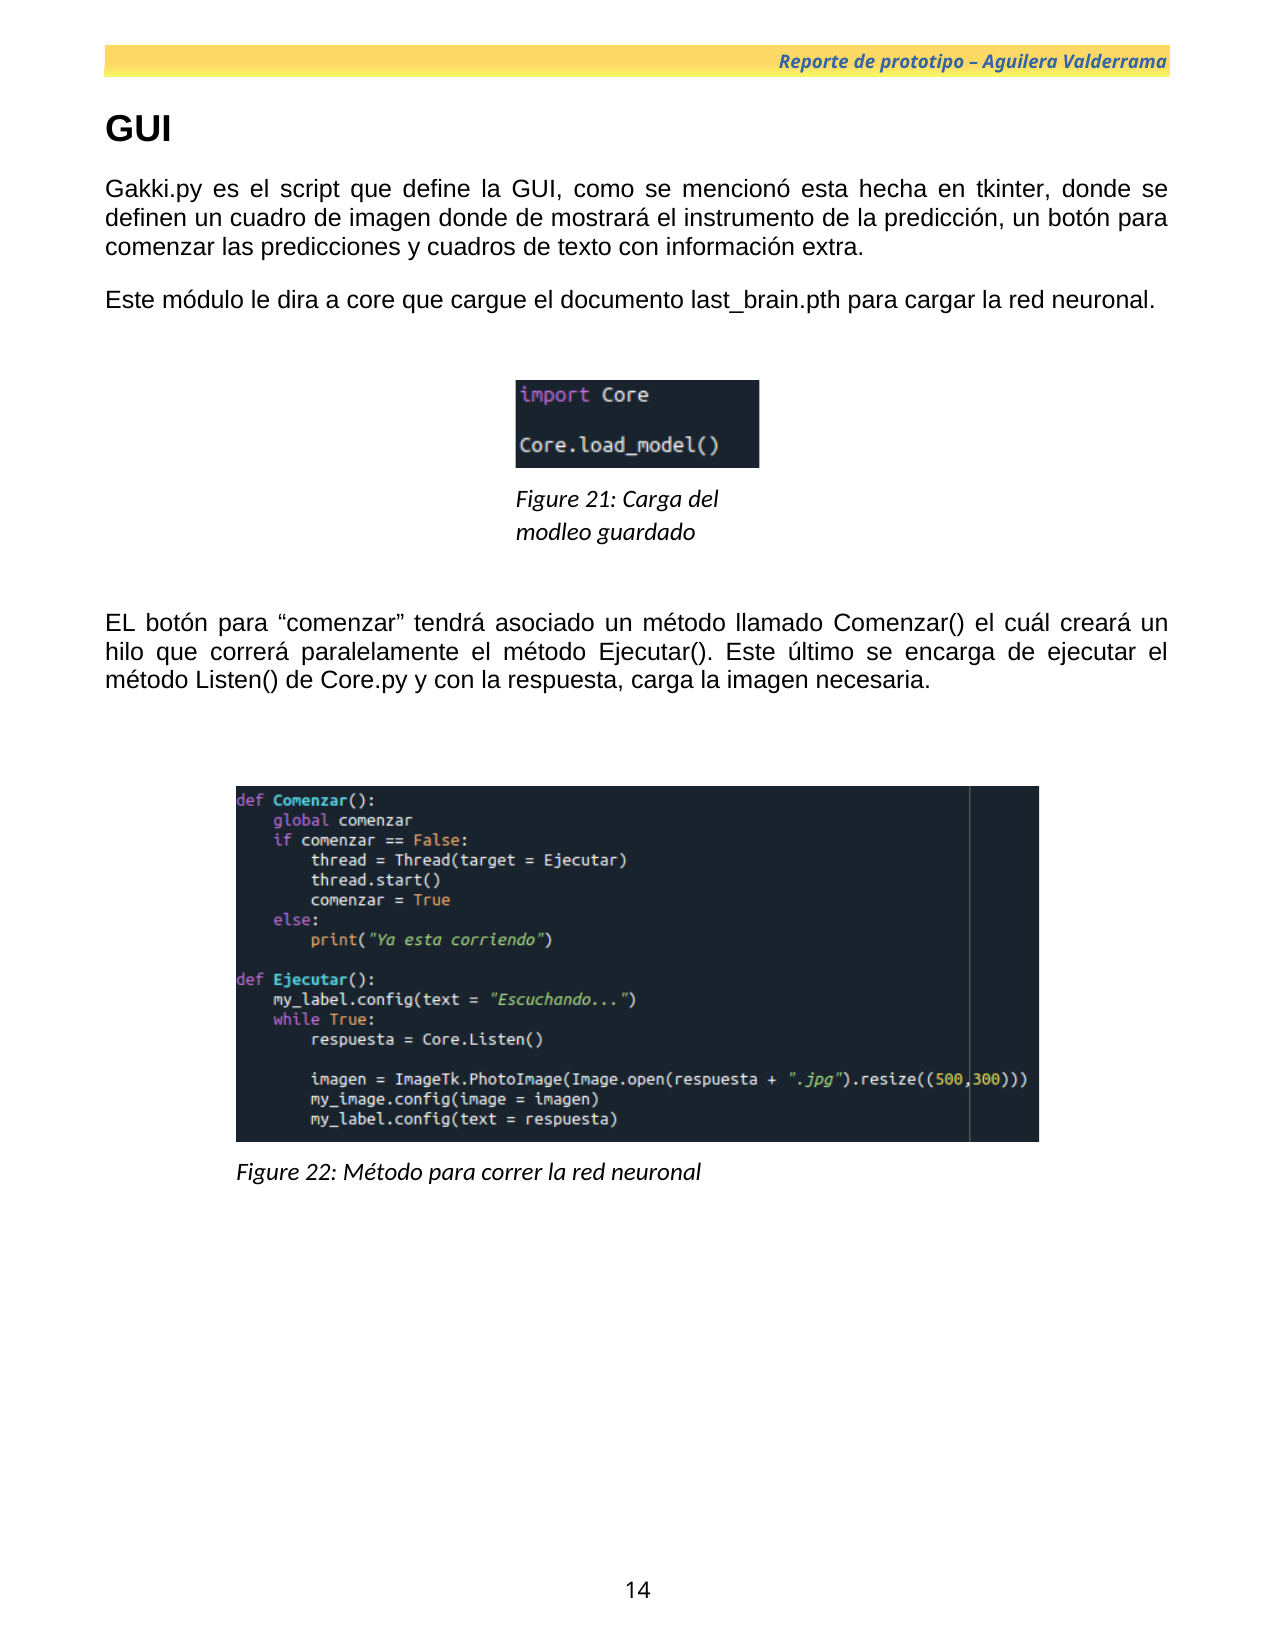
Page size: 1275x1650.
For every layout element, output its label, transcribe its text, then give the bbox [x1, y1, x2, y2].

text GUI [105, 106, 1170, 149]
text Este módulo le dira a core que cargue el documento last_brain.pth para cargar la red neuronal. [105, 285, 1170, 314]
picture [515, 380, 760, 468]
text Figure 22: Método para correr la red neuronal [236, 1142, 1039, 1187]
picture [236, 786, 1040, 1142]
text Gakki.py es el script que define la GUI, como se mencionó esta hecha en tkinter, donde se definen un cuadro de imagen donde de mostrará el instrumento de la predicción, un botón para comenzar las predicciones y cuadros de texto con información extra. [105, 174, 1170, 260]
text EL botón para “comenzar” tendrá asociado un método llamado Comenzar() el cuál creará un hilo que correrá paralelamente el método Ejecutar(). Este último se encarga de ejecutar el método Listen() de Core.py y con la respuesta, carga la imagen necesaria. [105, 608, 1170, 694]
text Figure 21: Carga del modleo guardado [516, 468, 759, 546]
